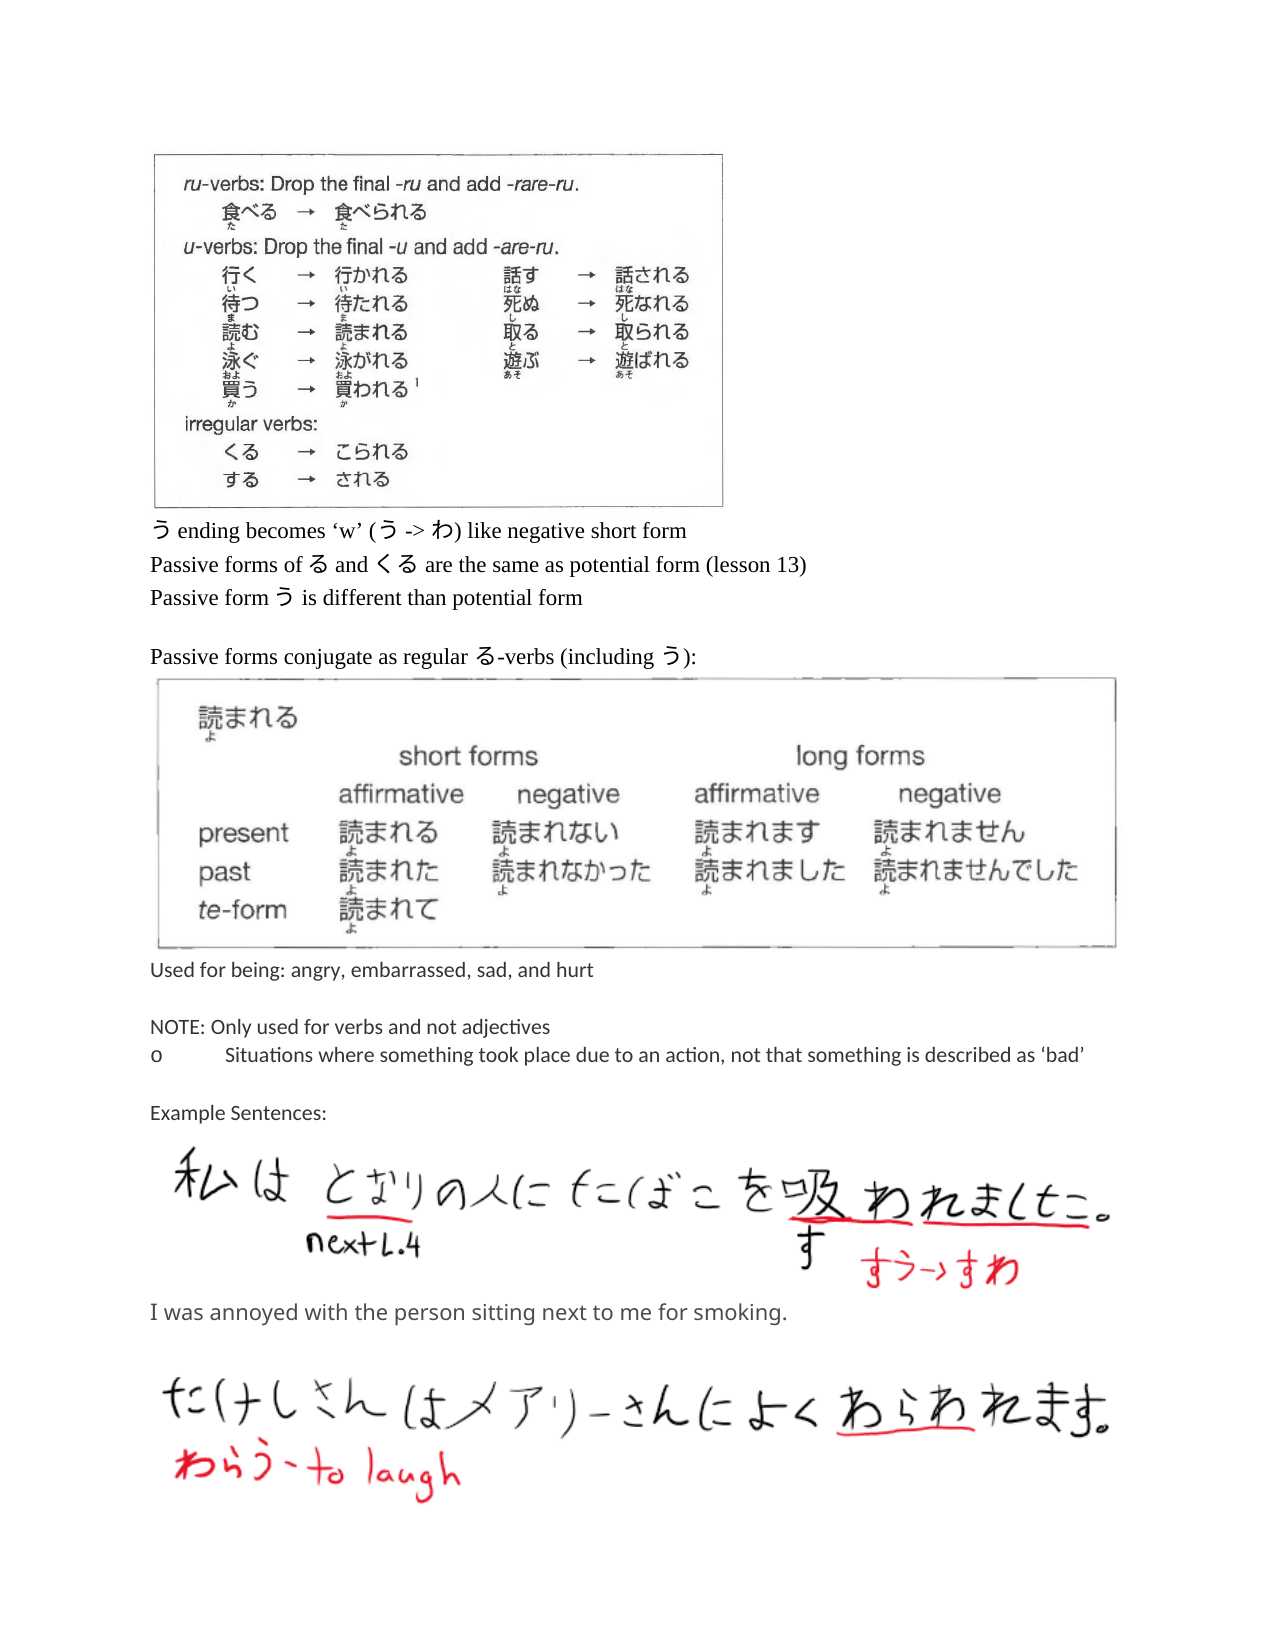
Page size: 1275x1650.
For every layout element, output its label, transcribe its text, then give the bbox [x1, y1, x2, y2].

list Situations where something took place due to an action, not that something is described as ‘bad’ [150, 1041, 1125, 1069]
text NOTE: Only used for verbs and not adjectives [150, 1013, 1125, 1039]
text Example Sentences: [150, 1099, 1125, 1125]
picture [150, 673, 1125, 955]
text Passive forms ofるand くる are the same as potential form (lesson 13) [150, 545, 1125, 579]
text Passive forms conjugate as regular る-verbs (including う): [150, 638, 1125, 671]
text Passive formう is different than potential form [150, 579, 1125, 612]
text I was annoyed with the person sitting next to me for smoking. [150, 1296, 1125, 1327]
picture [150, 1127, 1125, 1295]
text うending becomes ‘w’ (う -> わ) like negative short form [150, 512, 1125, 545]
text Used for being: angry, embarrassed, sad, and hurt [150, 956, 1125, 983]
picture [150, 1360, 1125, 1513]
picture [150, 149, 727, 513]
